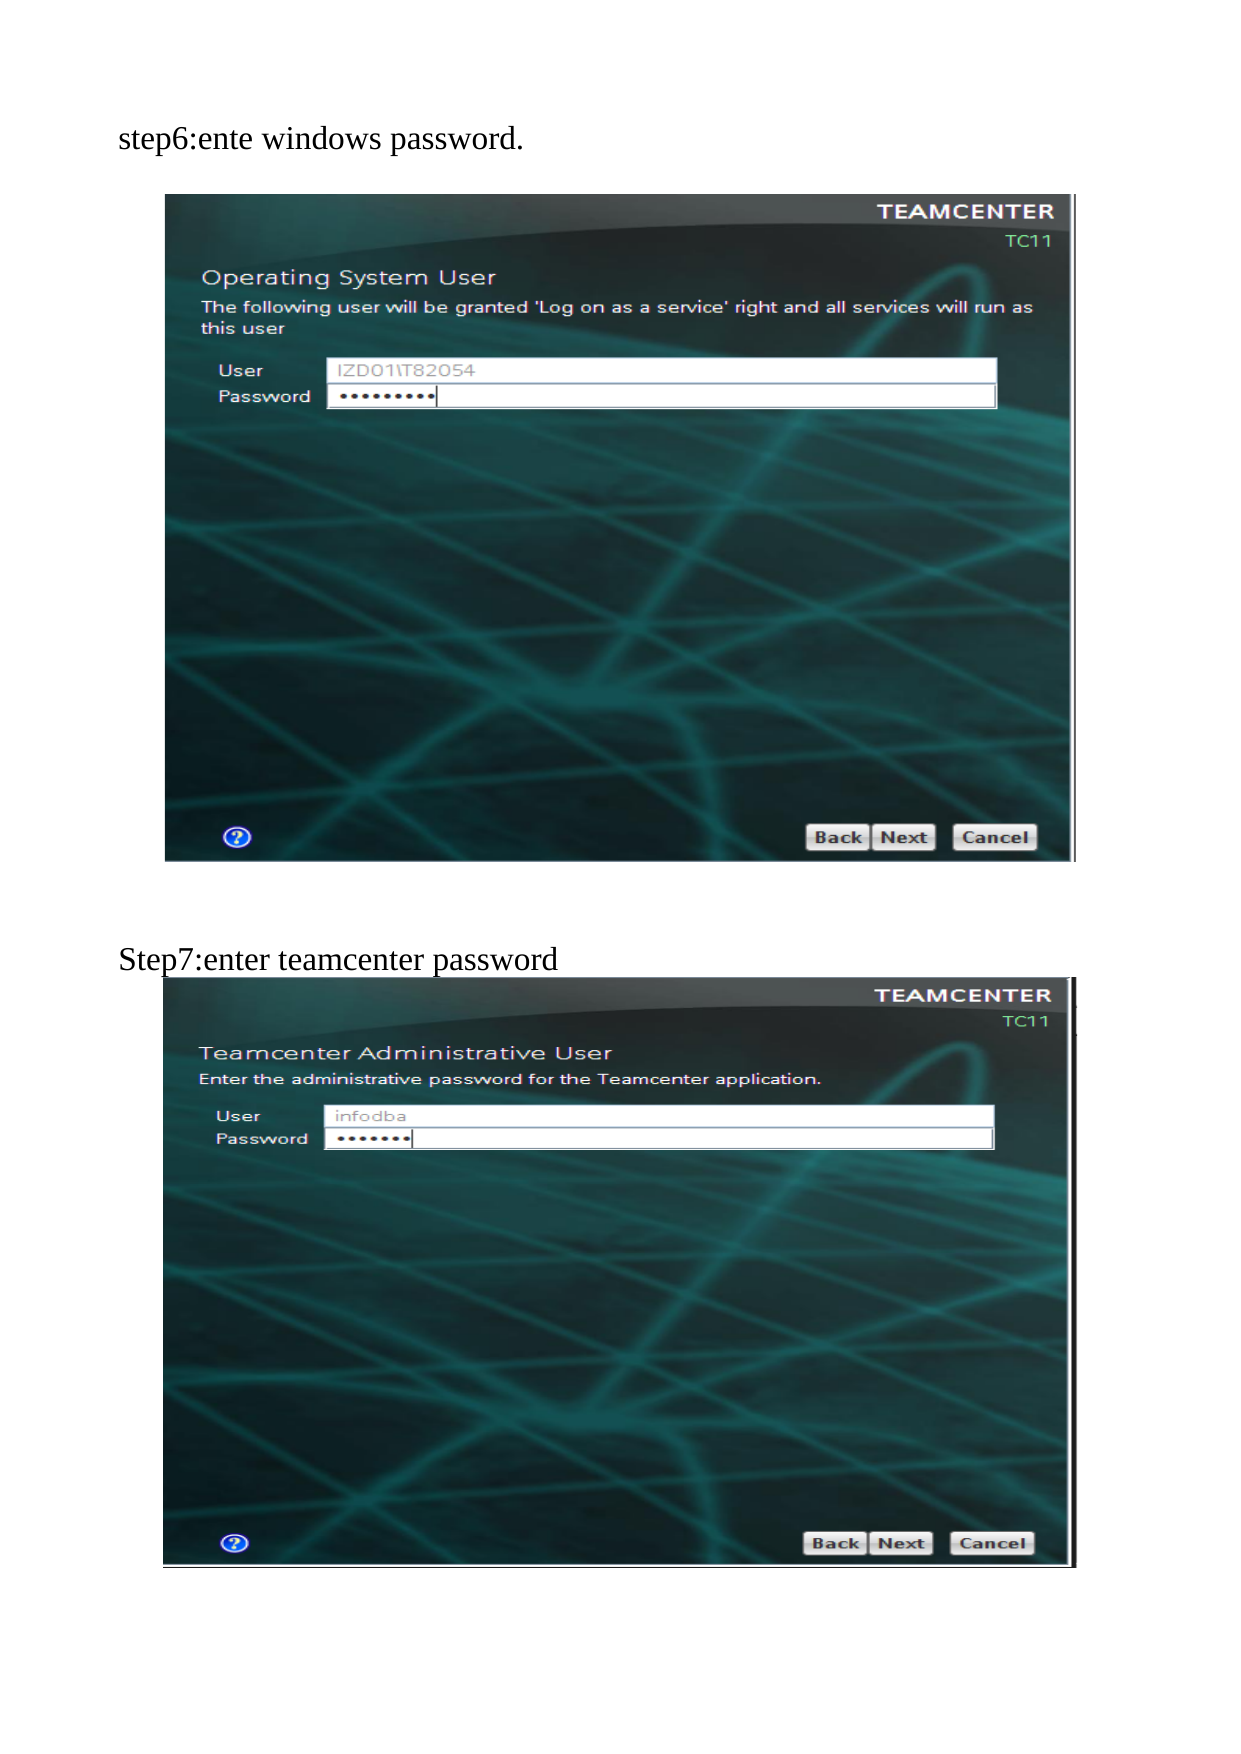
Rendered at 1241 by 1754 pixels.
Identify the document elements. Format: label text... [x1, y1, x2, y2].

picture [163, 977, 1078, 1568]
picture [164, 194, 1076, 862]
text step6:ente windows password. [118, 118, 1122, 156]
text Step7:enter teamcenter password [118, 939, 1122, 977]
